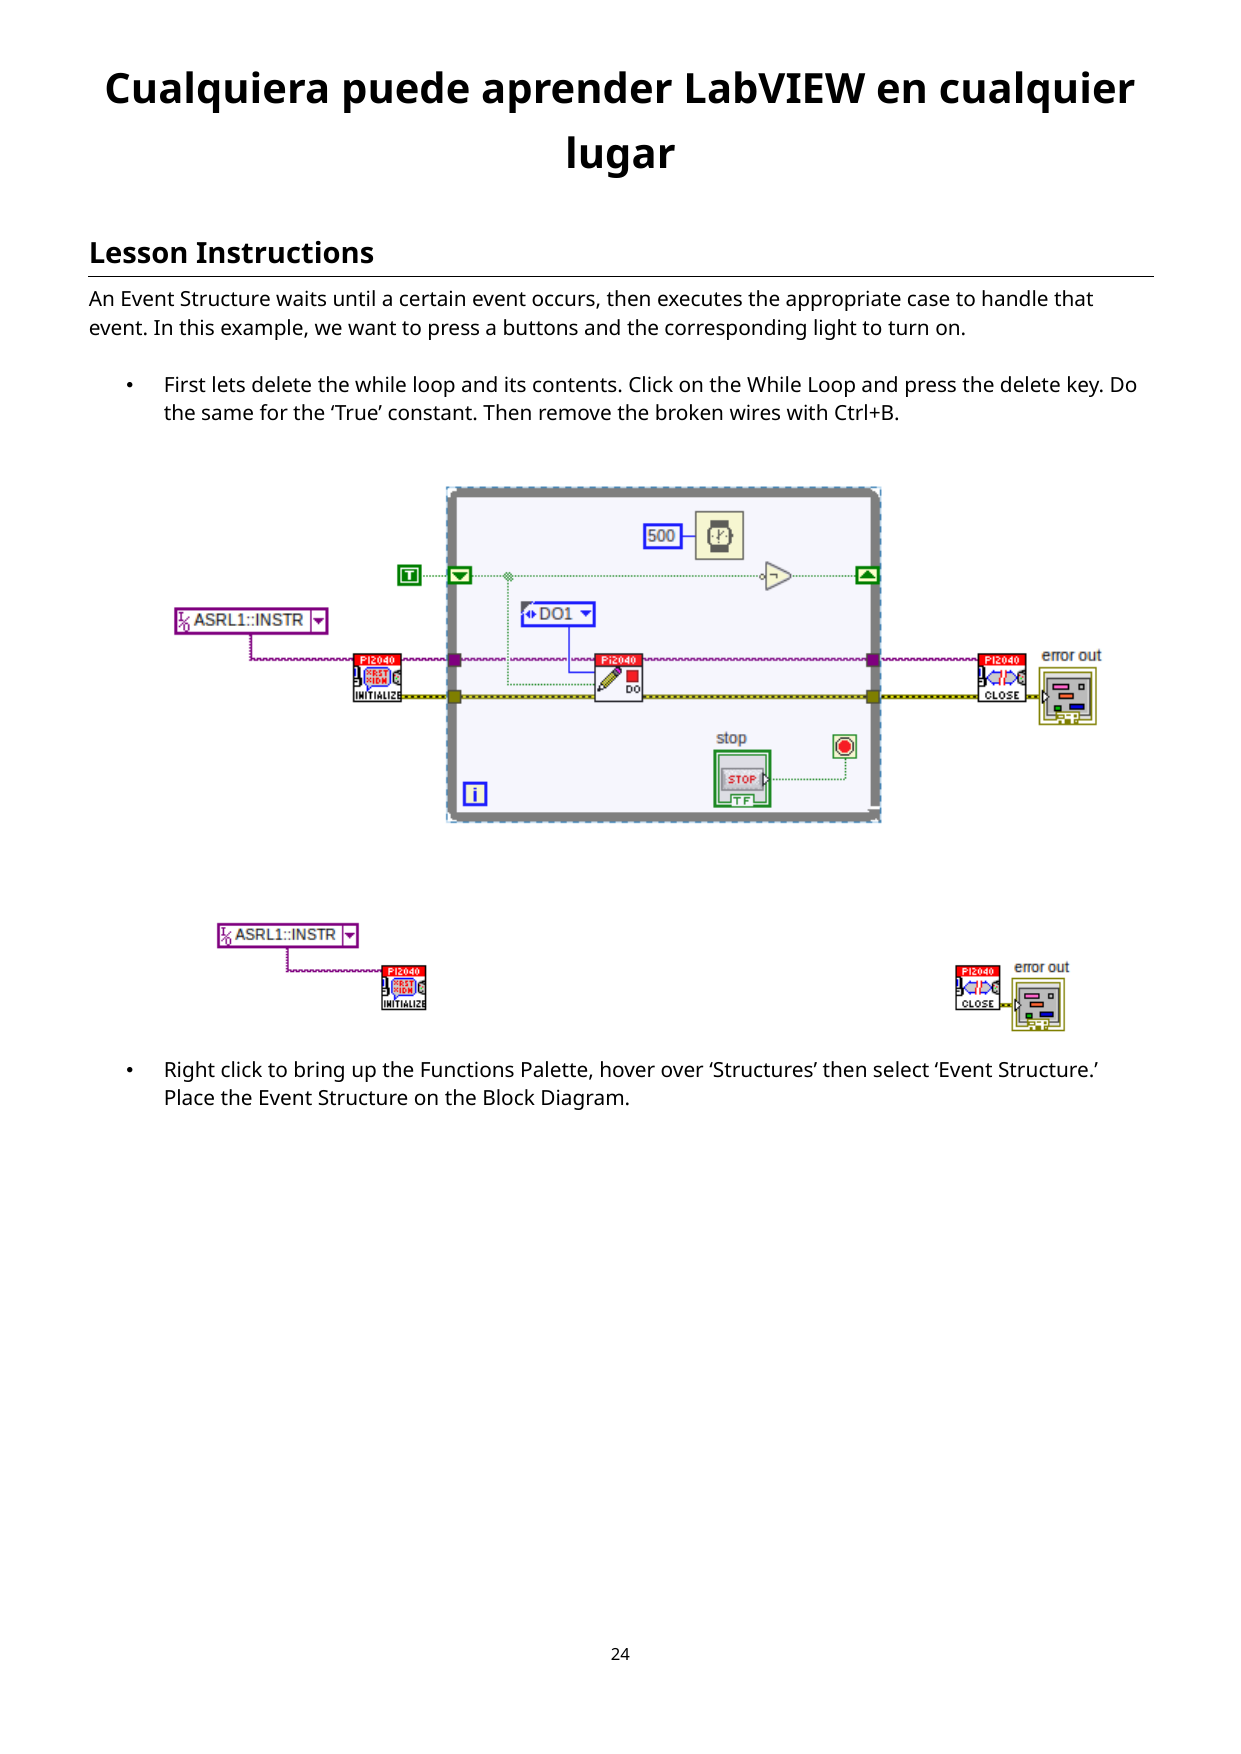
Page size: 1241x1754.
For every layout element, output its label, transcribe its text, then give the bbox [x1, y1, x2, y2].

list Right click to bring up the Functions Palette, hover over ‘Structures’ then select ‘Event Structure.’ Place the Event Structure on the Block Diagram. [126, 1001, 1152, 1112]
text An Event Structure waits until a certain event occurs, then executes the appropriate case to handle that event. In this example, we want to press a buttons and the corresponding light to turn on. [88, 284, 1152, 341]
picture [178, 889, 1120, 1056]
picture [147, 467, 1114, 837]
list First lets delete the while loop and its contents. Click on the While Loop and press the delete key. Do the same for the ‘True’ constant. Then remove the broken wires with Ctrl+B. [126, 370, 1152, 427]
subtitle Lesson Instructions [88, 232, 1152, 272]
